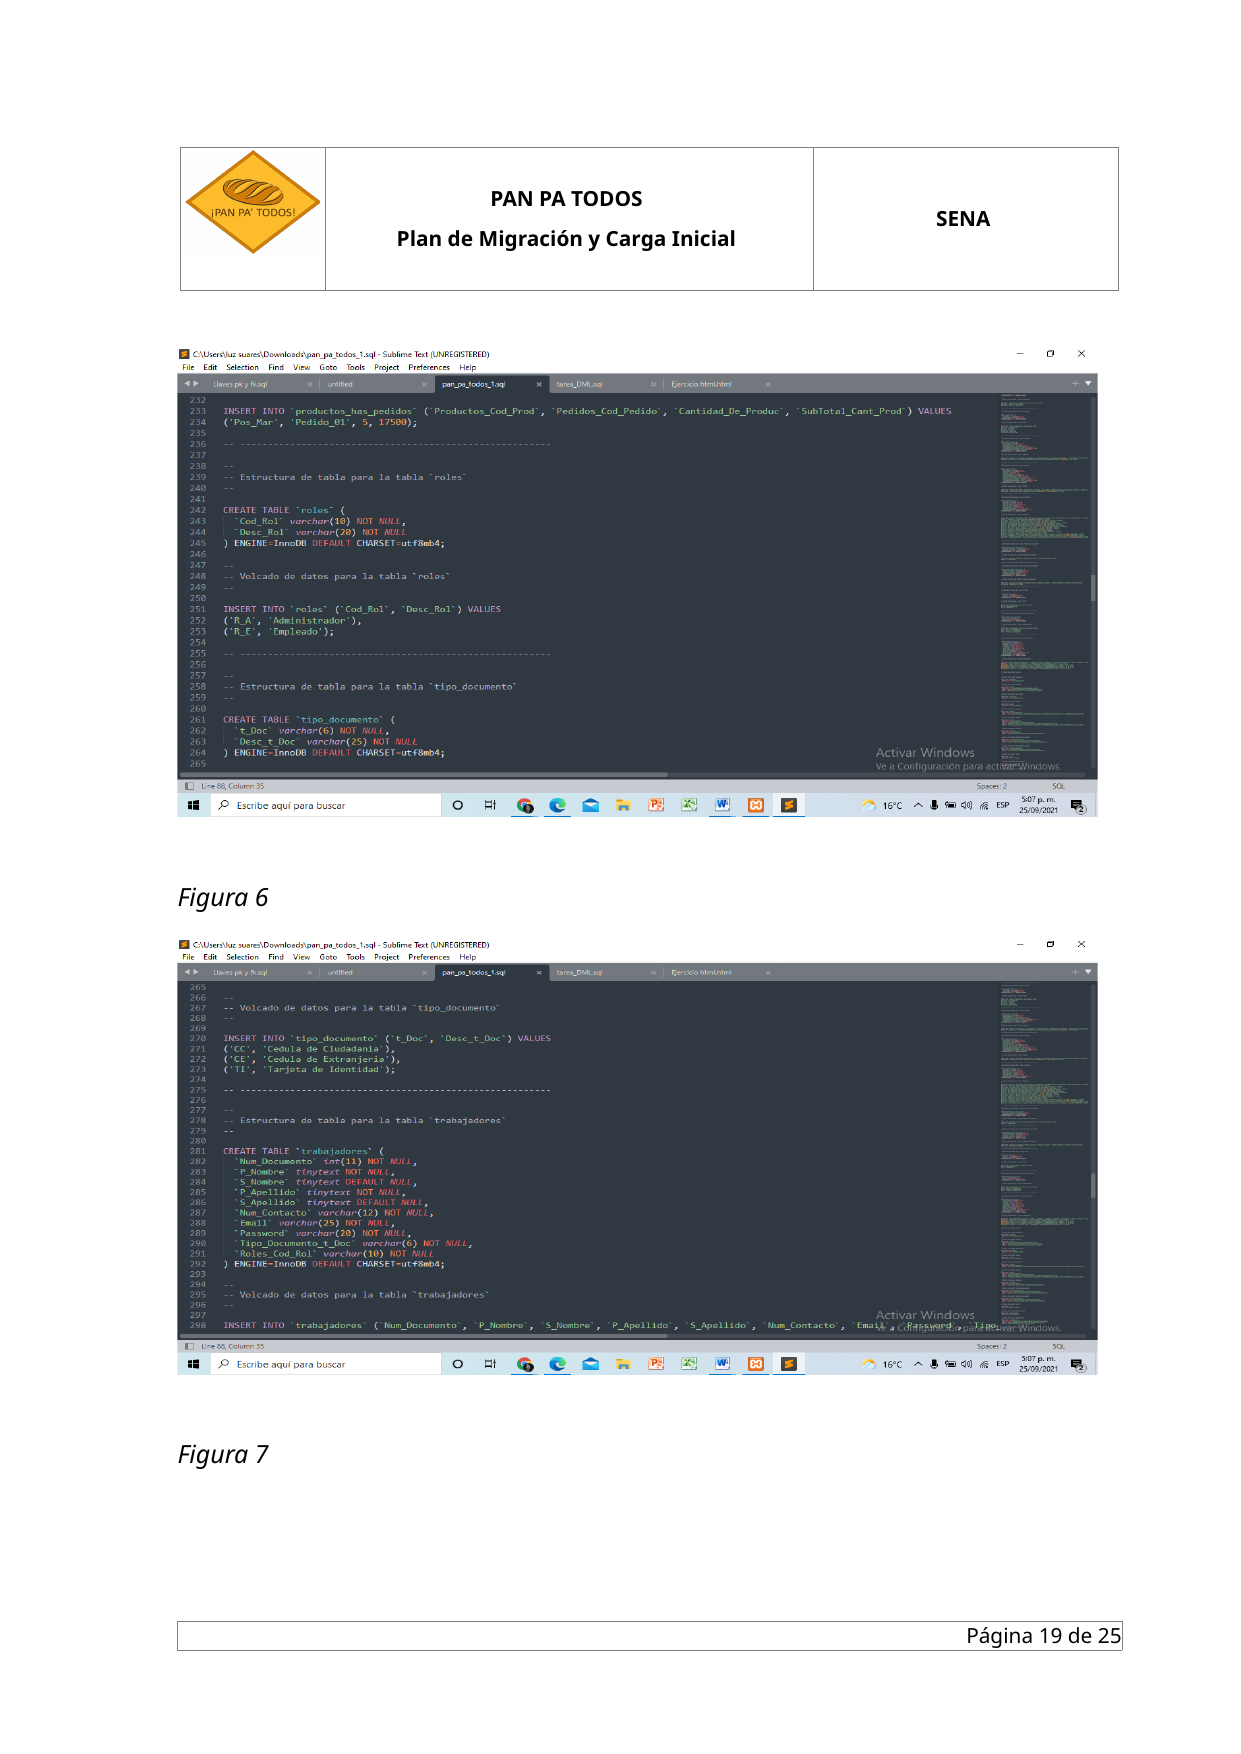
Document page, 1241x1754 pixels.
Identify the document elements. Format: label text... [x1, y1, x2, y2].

text Figura 7 [177, 1437, 1122, 1471]
text Figura 6 [177, 879, 1122, 913]
